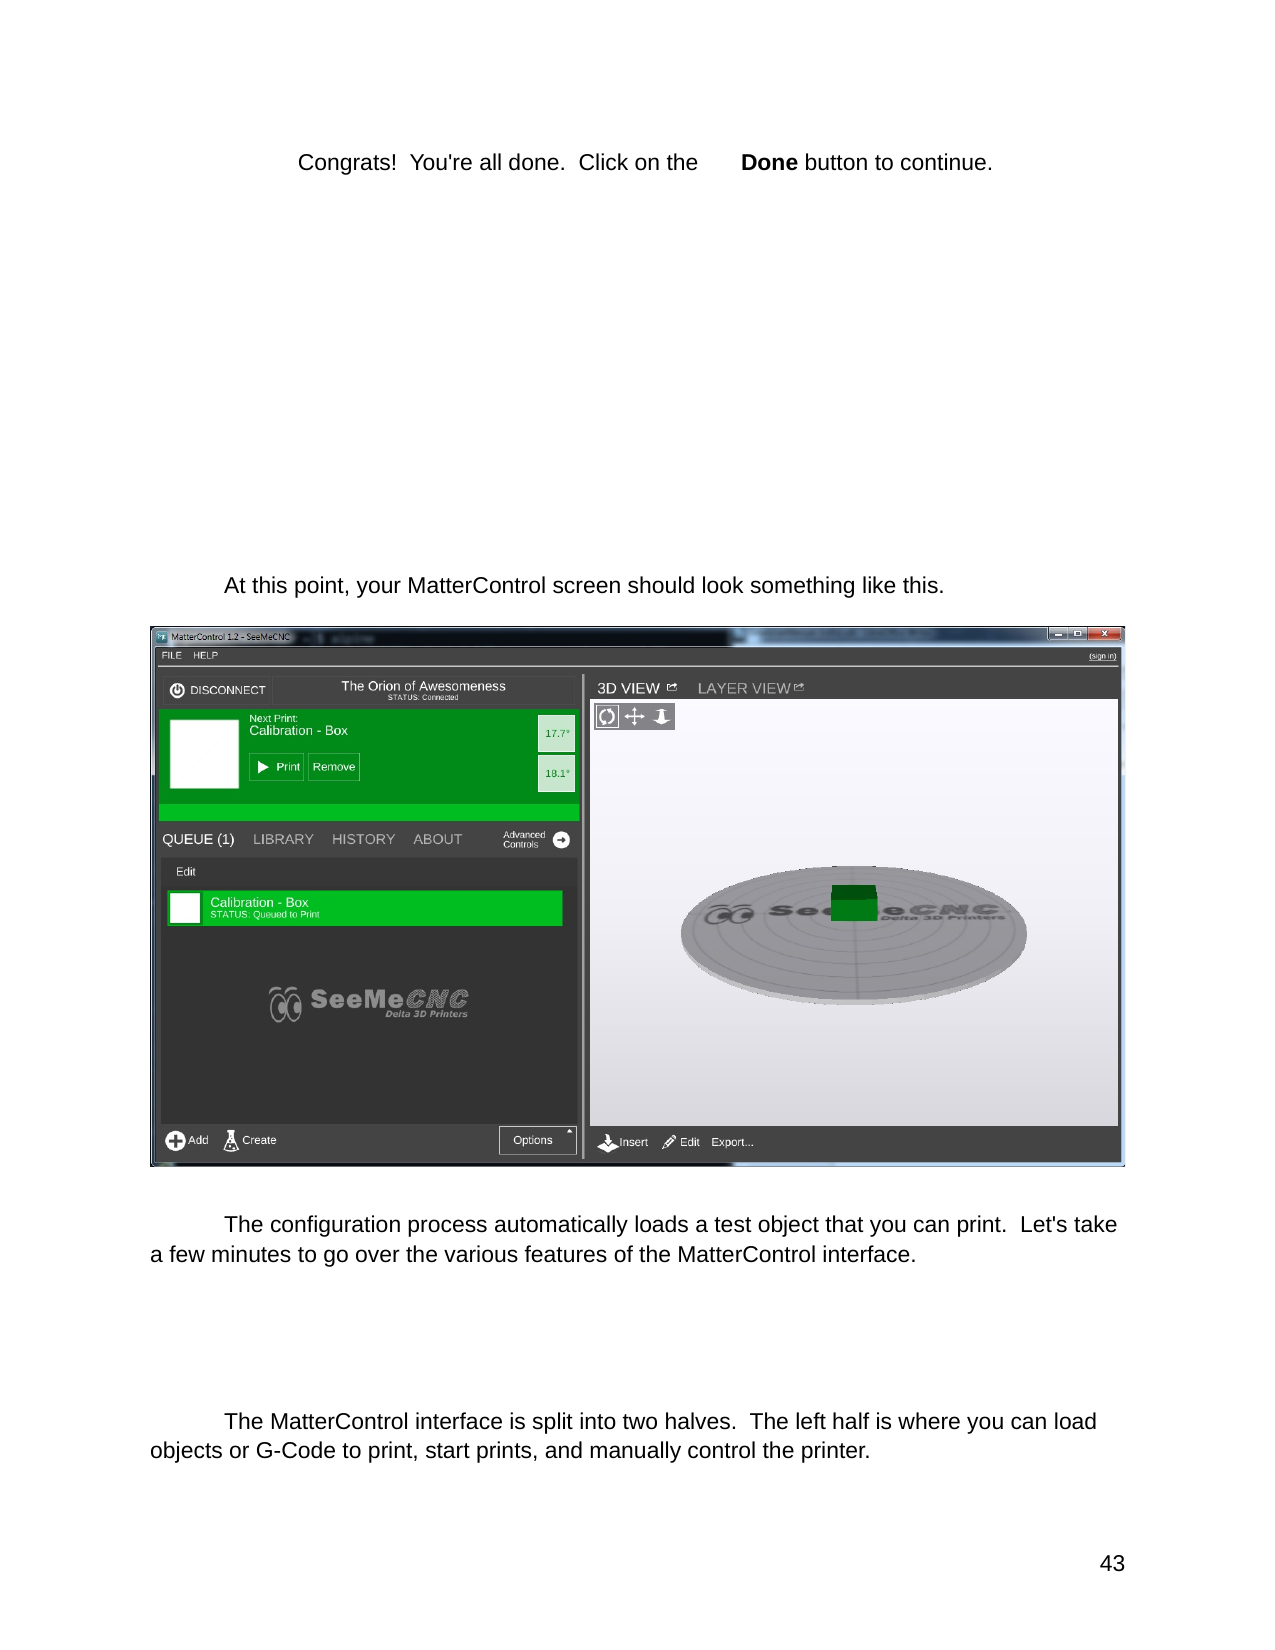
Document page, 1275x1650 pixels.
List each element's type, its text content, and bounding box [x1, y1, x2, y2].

picture [150, 626, 1125, 1167]
text Congrats! You're all done. Click on the Done button to continue. [150, 150, 1125, 176]
text At this point, your MatterControl screen should look something like this. [150, 573, 1125, 599]
text The configuration process automatically loads a test object that you can print. Let's take a few minutes to go over the various features of the MatterControl interface. [150, 1212, 1125, 1267]
text The MatterControl interface is split into two halves. The left half is where you can load objects or G-Code to print, start prints, and manually control the printer. [150, 1409, 1125, 1464]
